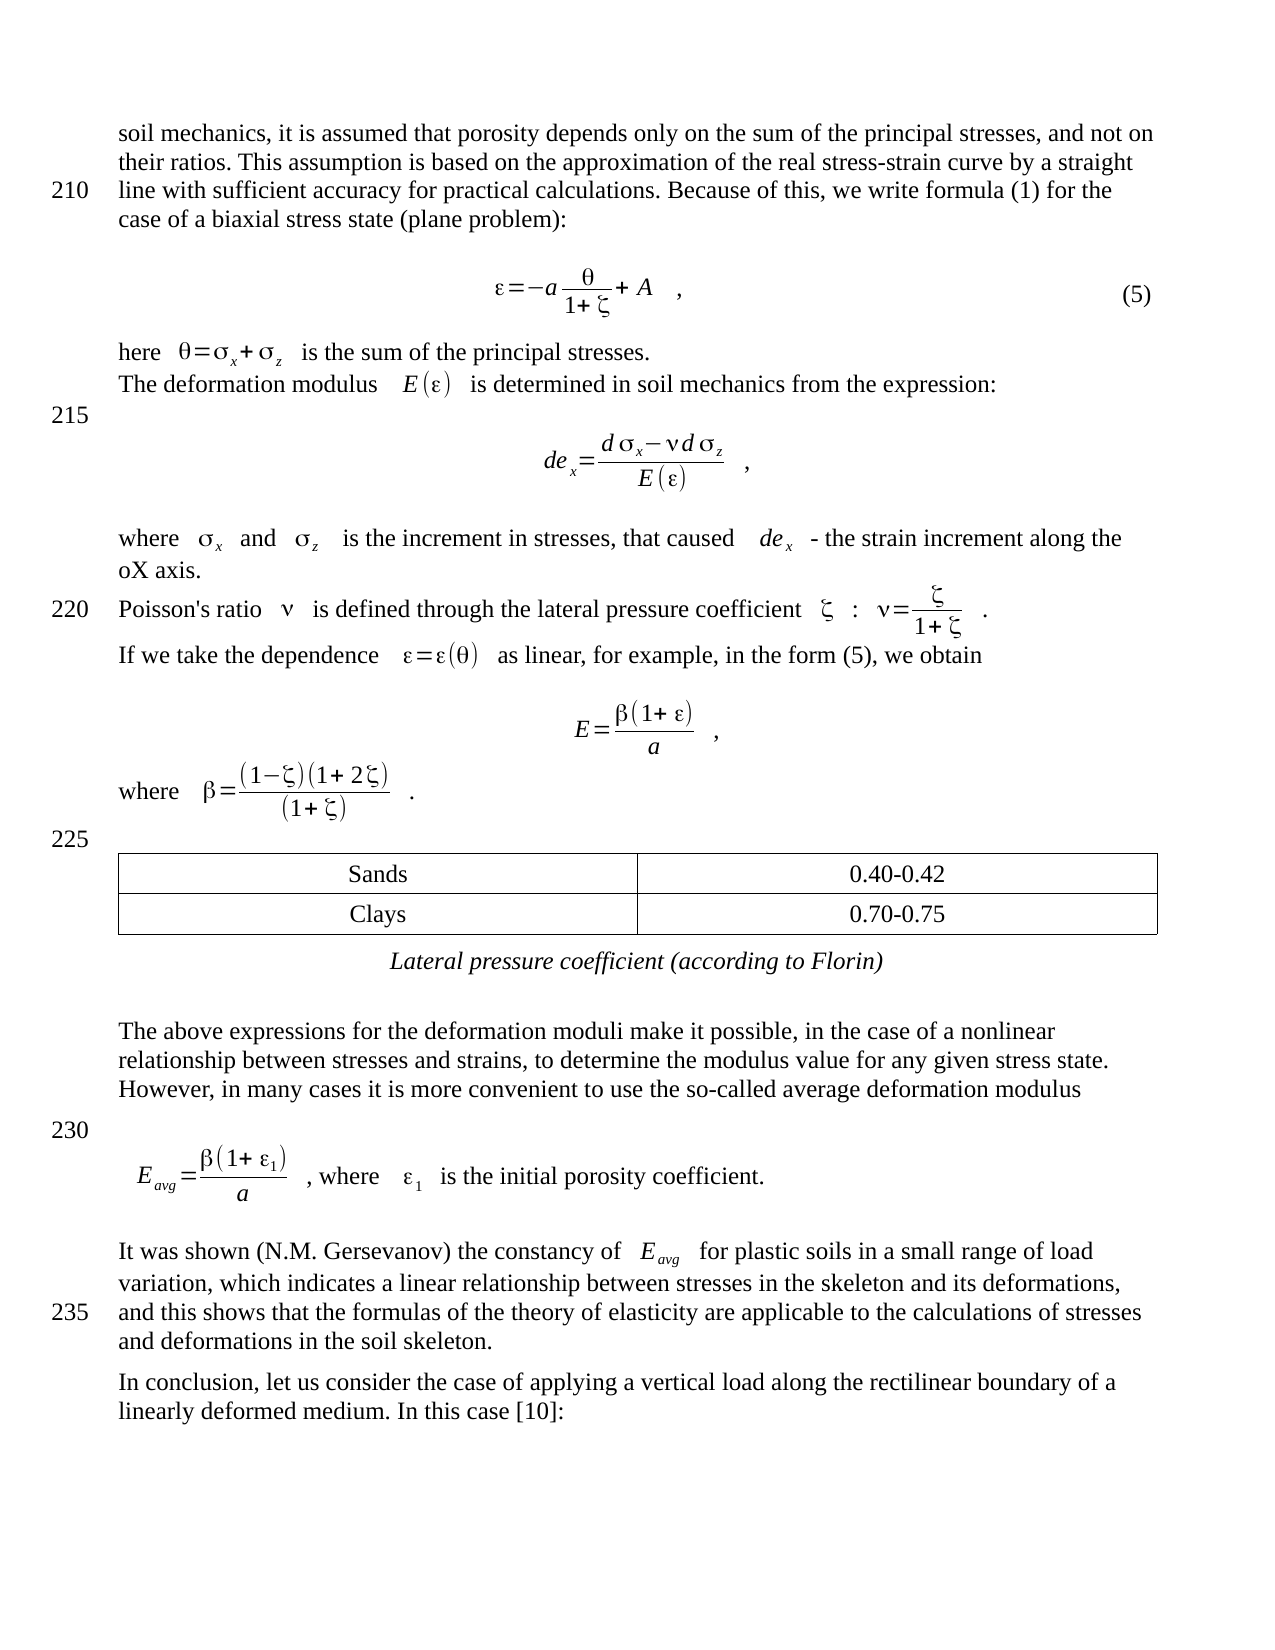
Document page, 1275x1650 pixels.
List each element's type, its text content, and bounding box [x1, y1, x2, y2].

text When compressing a soil sample in a compression device, transverse deformations of the soil are impossible. In this case, the lateral pressure coefficientis determined by the formula:. In soil mechanics, it is assumed that porosity depends only on the sum of the principal stresses, and not on their ratios. This assumption is based on the approximation of the real stress-strain curve by a straight line with sufficient accuracy for practical calculations. Because of this, we write formula (1) for the case of a biaxial stress state (plane problem): [118, 118, 1157, 233]
text In conclusion, let us consider the case of applying a vertical load along the rectilinear boundary of a linearly deformed medium. In this case [10]: [118, 1367, 1157, 1424]
table_header 0.40-0.42 [638, 854, 1157, 893]
text The above expressions for the deformation moduli make it possible, in the case of a nonlinear relationship between stresses and strains, to determine the modulus value for any given stress state. However, in many cases it is more convenient to use the so-called average deformation modulus [118, 1016, 1157, 1102]
text where . [118, 761, 1157, 824]
text It was shown (N.M. Gersevanov) the constancy offor plastic soils in a small range of load variation, which indicates a linear relationship between stresses in the skeleton and its deformations, and this shows that the formulas of the theory of elasticity are applicable to the calculations of stresses and deformations in the soil skeleton. [118, 1236, 1157, 1354]
text The deformation modulus is determined in soil mechanics from the expression: [118, 369, 1157, 400]
text If we take the dependence as linear, for example, in the form (5), we obtain [118, 640, 1157, 671]
text , where is the initial porosity coefficient. [118, 1144, 1157, 1207]
text hereis the sum of the principal stresses. [118, 337, 1157, 369]
table_header (5) [1041, 262, 1157, 337]
table_header Sands [119, 854, 637, 893]
table_cell Clays [119, 894, 637, 934]
text Lateral pressure coefficient (according to Florin) [118, 946, 1157, 975]
text Poisson's ratiois defined through the lateral pressure coefficient:. [118, 584, 1157, 640]
text , [118, 429, 1157, 494]
text whereand is the increment in stresses, that caused - the strain increment along the oX axis. [118, 523, 1157, 584]
table_cell 0.70-0.75 [638, 894, 1157, 934]
text , [118, 699, 1157, 761]
table_header , [118, 262, 1041, 337]
